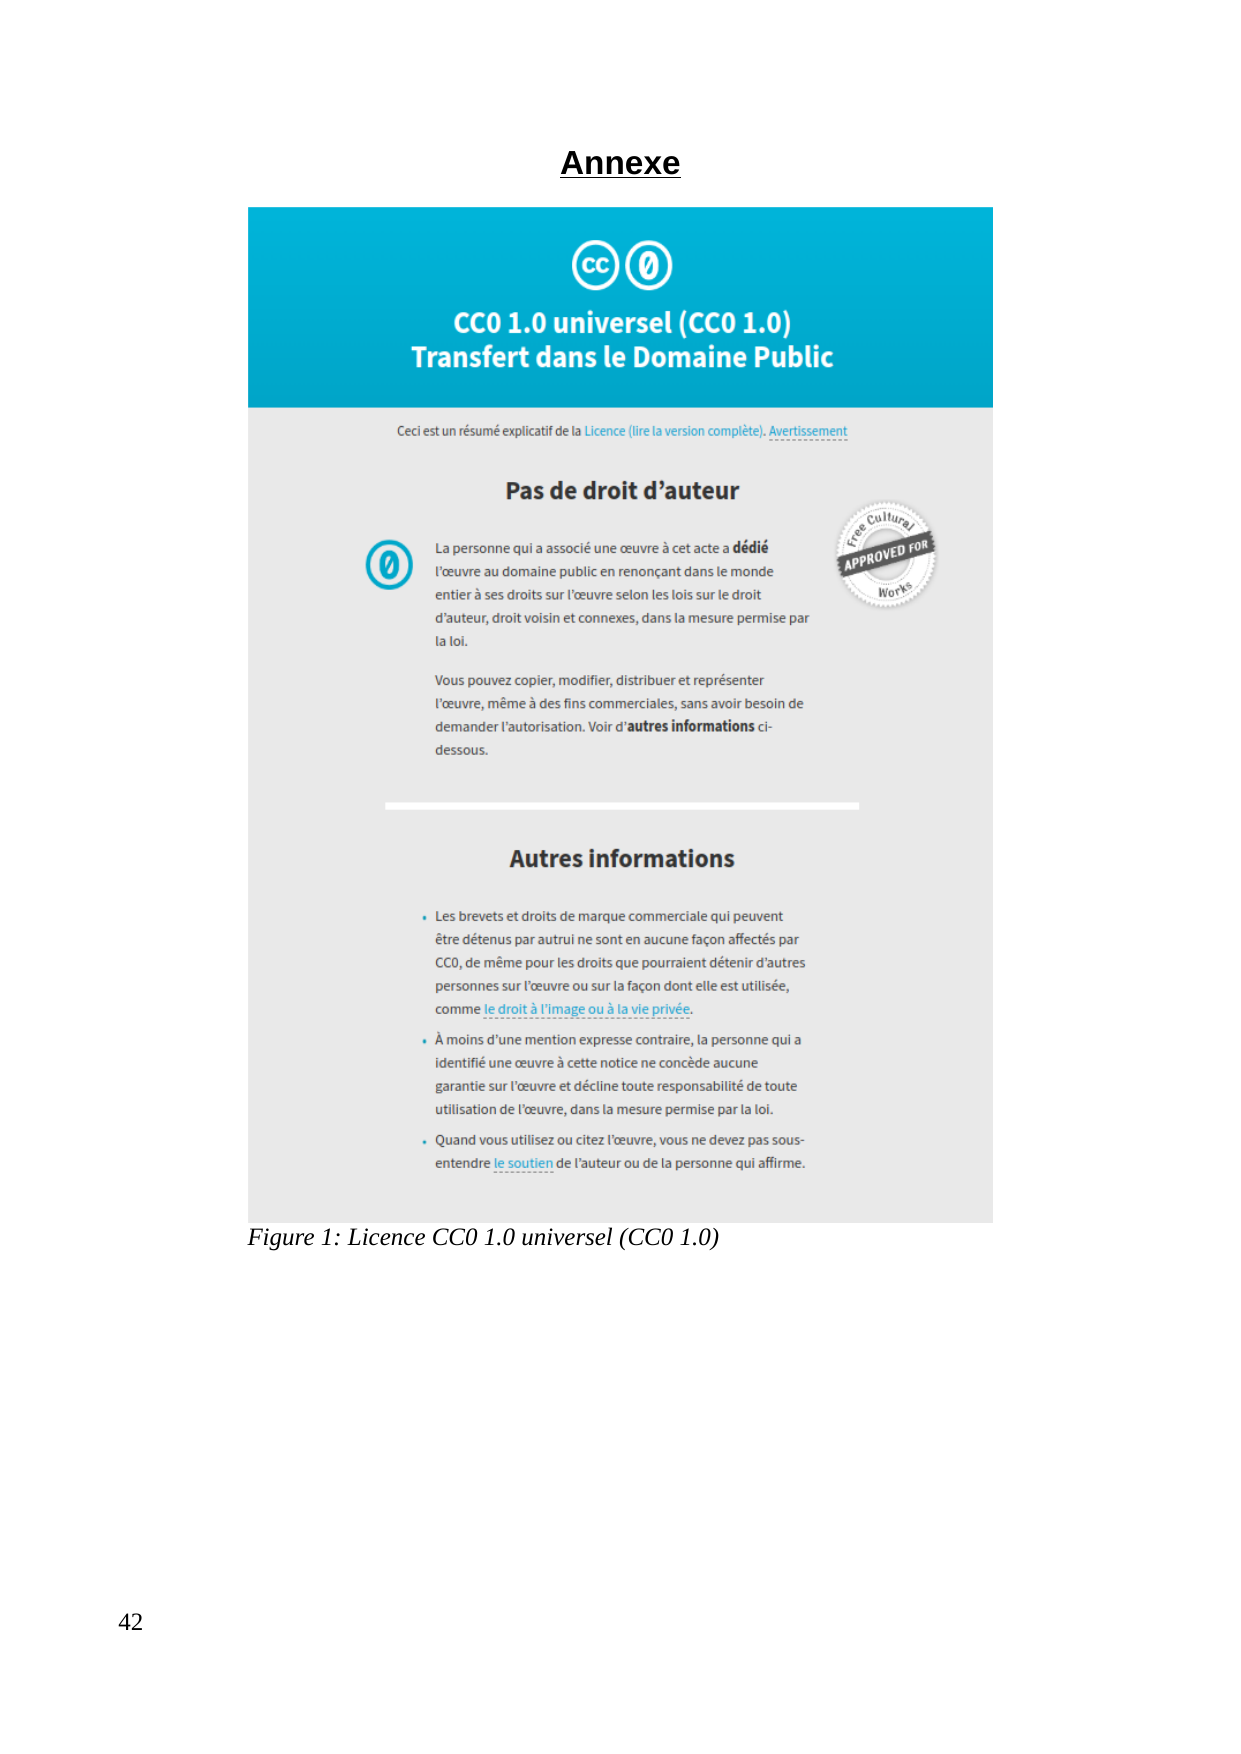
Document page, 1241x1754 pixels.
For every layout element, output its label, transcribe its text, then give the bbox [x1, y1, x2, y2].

picture [247, 206, 993, 1223]
text Annexe [118, 143, 1122, 182]
text Figure 1: Licence CC0 1.0 universel (CC0 1.0) [247, 1223, 993, 1251]
